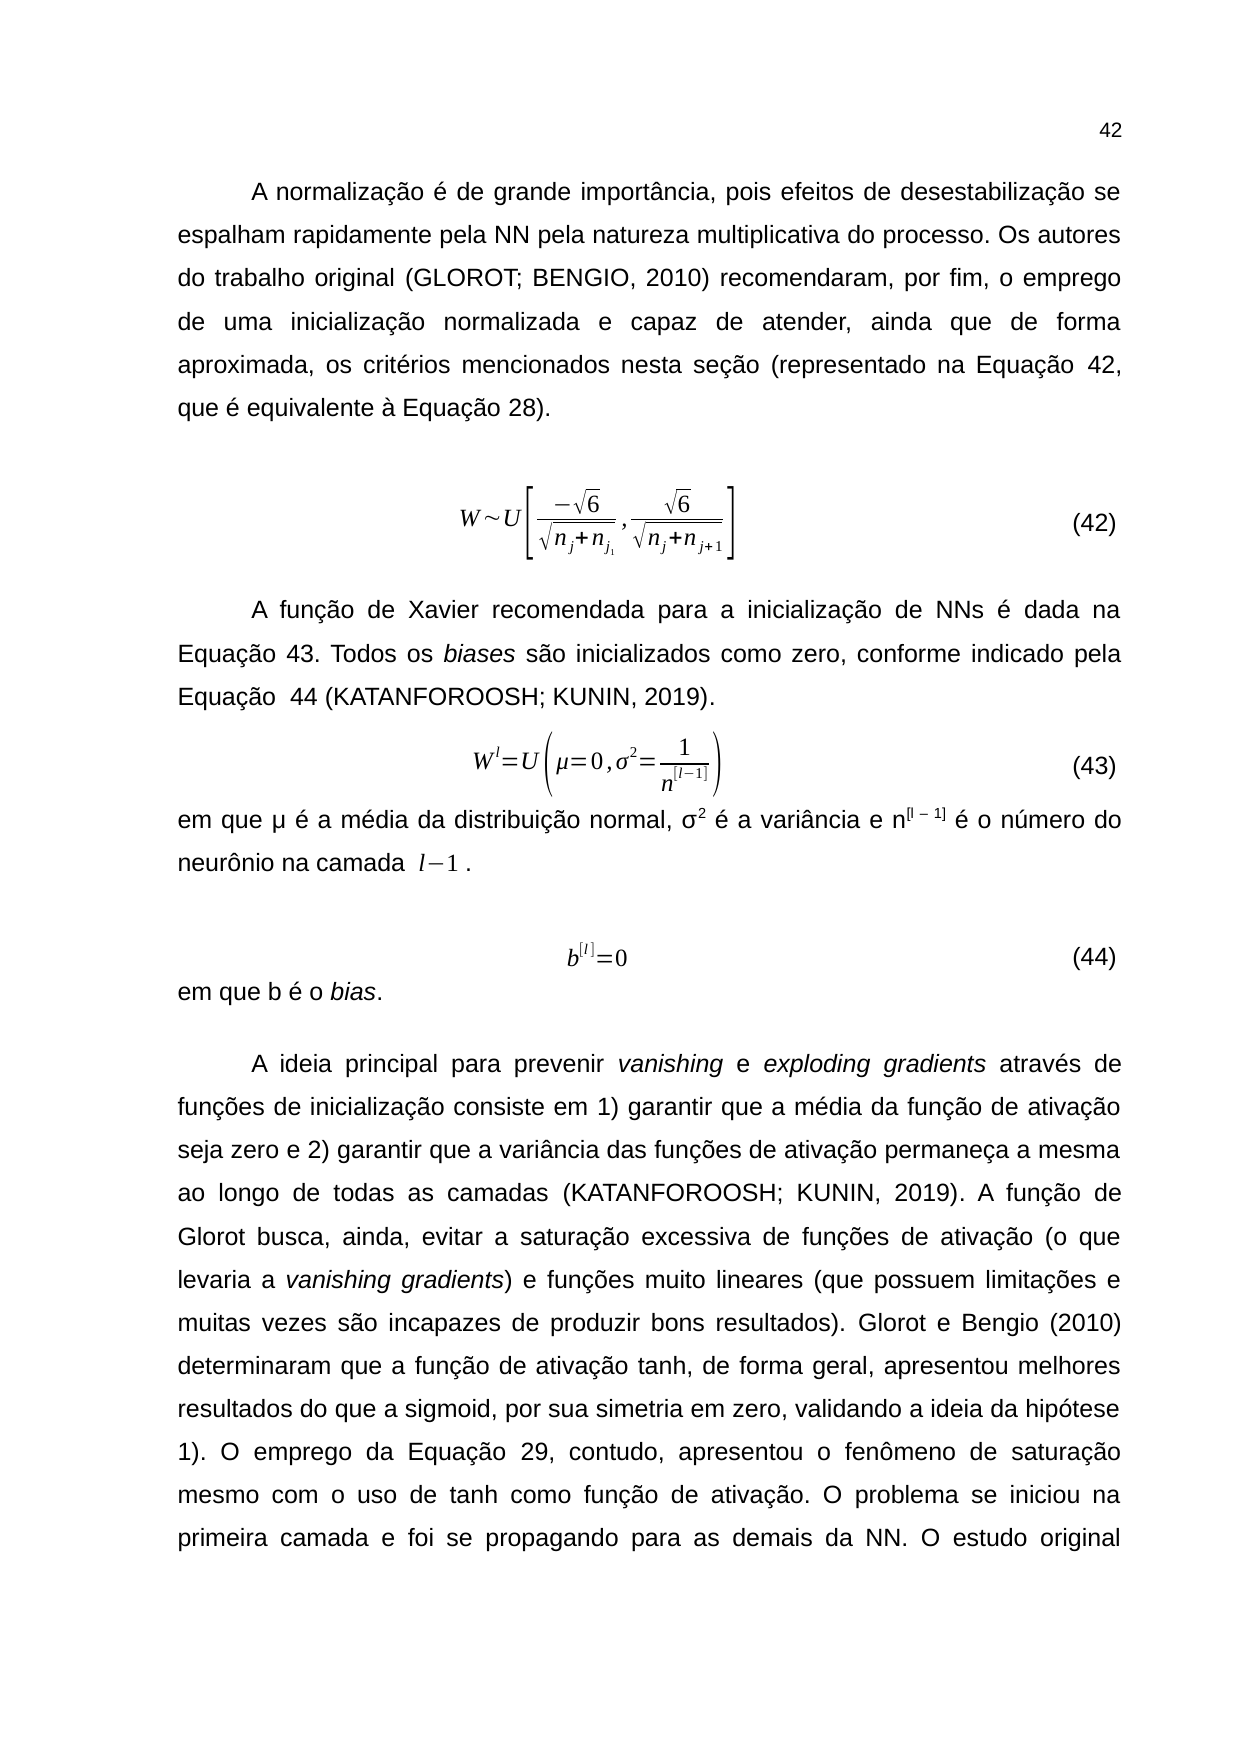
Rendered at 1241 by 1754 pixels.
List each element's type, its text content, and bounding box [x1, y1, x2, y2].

table_header (43) [1017, 725, 1122, 805]
table_header [177, 479, 1017, 567]
text em que μ é a média da distribuição normal, σ2 é a variância e n[l – 1] é o número do neurônio na camada . [177, 805, 1122, 877]
text A normalização é de grande importância, pois efeitos de desestabilização se espalham rapidamente pela NN pela natureza multiplicativa do processo. Os autores do trabalho original (GLOROT; BENGIO, 2010) recomendaram, por fim, o emprego de uma inicialização normalizada e capaz de atender, ainda que de forma aproximada, os critérios mencionados nesta seção (representado na Equação 42, que é equivalente à Equação 28). [177, 177, 1122, 421]
text em que b é o bias. [177, 977, 1122, 1006]
text A função de Xavier recomendada para a inicialização de NNs é dada na Equação 43. Todos os biases são inicializados como zero, conforme indicado pela Equação 44 (KATANFOROOSH; KUNIN, 2019). [177, 596, 1122, 711]
table_header [177, 725, 1017, 805]
table_header (44) [1017, 935, 1122, 977]
table_header [177, 935, 1017, 977]
text A ideia principal para prevenir vanishing e exploding gradients através de funções de inicialização consiste em 1) garantir que a média da função de ativação seja zero e 2) garantir que a variância das funções de ativação permaneça a mesma ao longo de todas as camadas (KATANFOROOSH; KUNIN, 2019). A função de Glorot busca, ainda, evitar a saturação excessiva de funções de ativação (o que levaria a vanishing gradients) e funções muito lineares (que possuem limitações e muitas vezes são incapazes de produzir bons resultados). Glorot e Bengio (2010) determinaram que a função de ativação tanh, de forma geral, apresentou melhores resultados do que a sigmoid, por sua simetria em zero, validando a ideia da hipótese 1). O emprego da Equação 29, contudo, apresentou o fenômeno de saturação mesmo com o uso de tanh como função de ativação. O problema se iniciou na primeira camada e foi se propagando para as demais da NN. O estudo original [177, 1049, 1122, 1552]
table_header (42) [1017, 479, 1122, 567]
